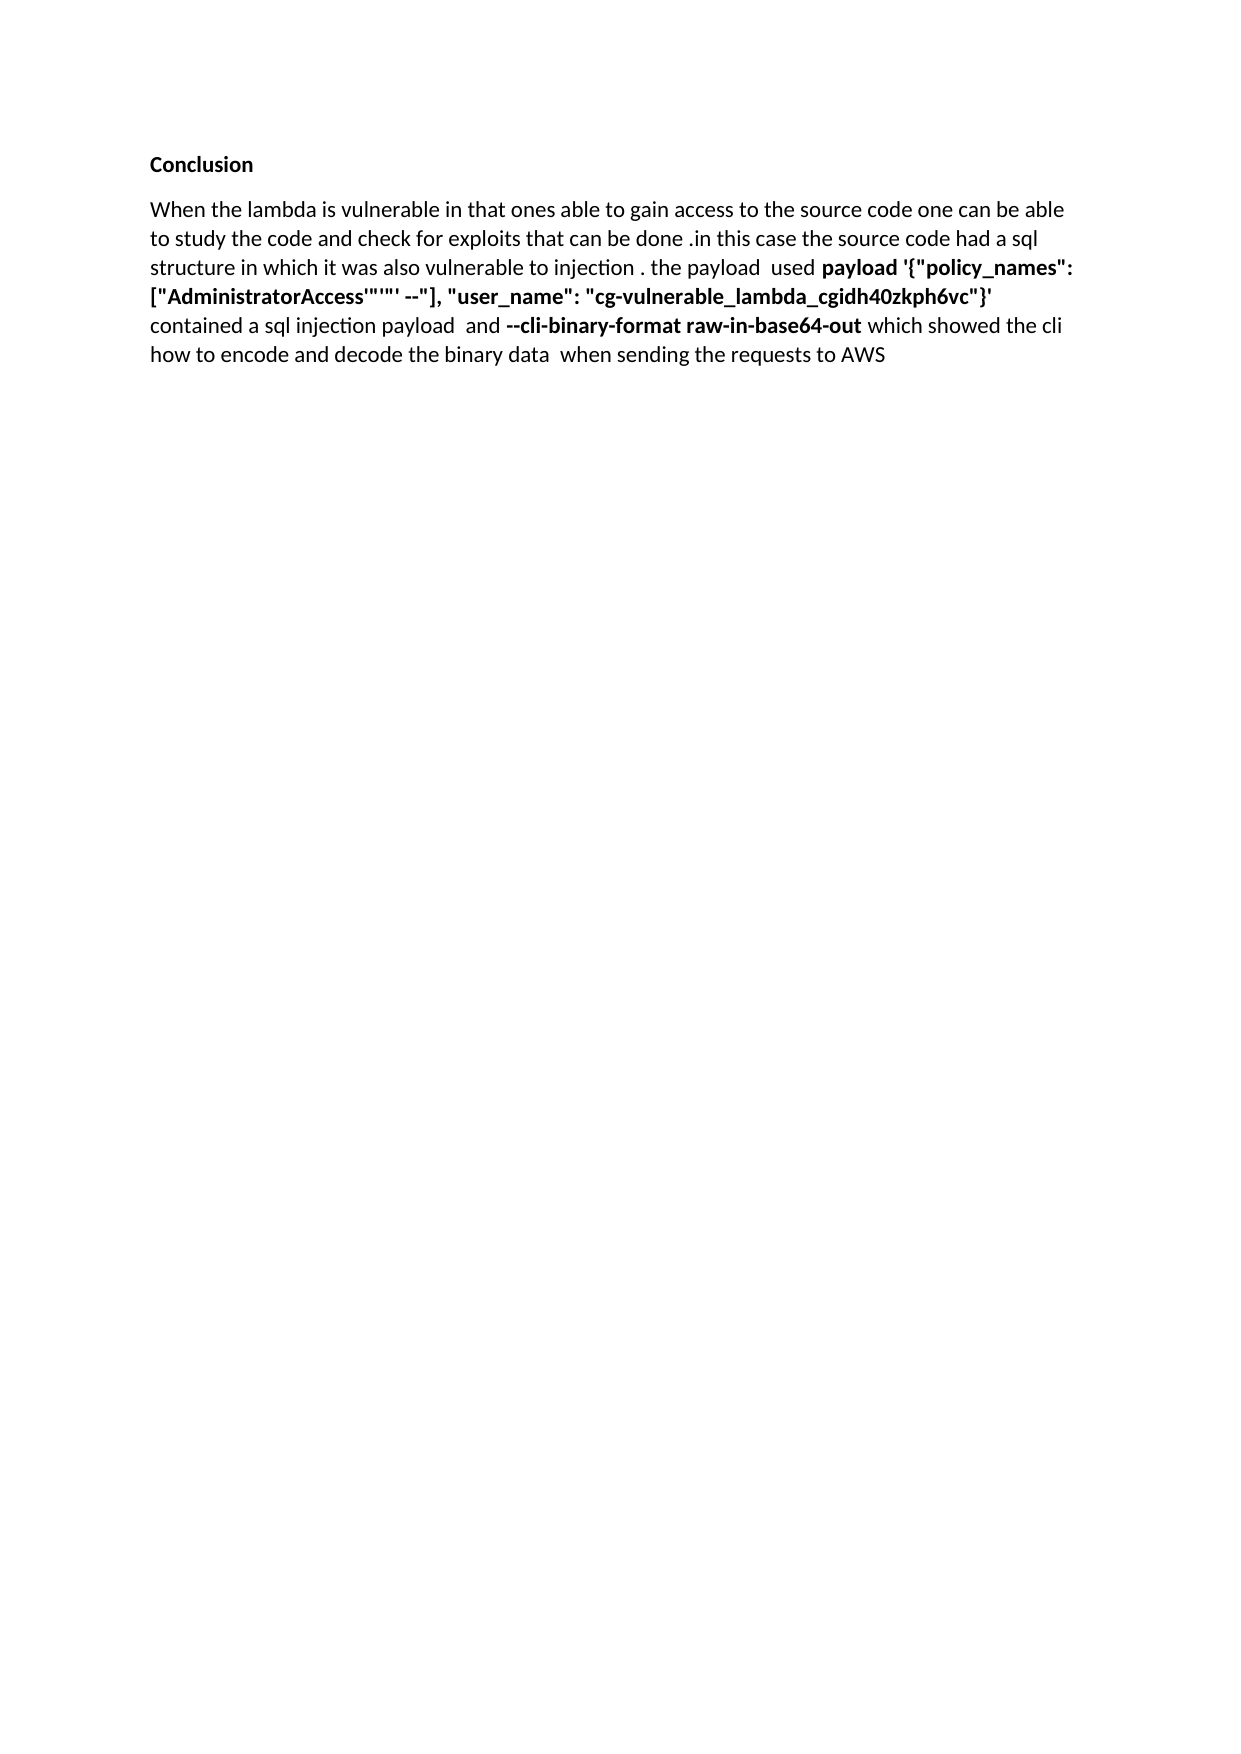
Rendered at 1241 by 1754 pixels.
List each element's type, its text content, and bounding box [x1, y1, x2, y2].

text Conclusion [150, 150, 1090, 178]
text When the lambda is vulnerable in that ones able to gain access to the source code one can be able to study the code and check for exploits that can be done .in this case the source code had a sql structure in which it was also vulnerable to injection . the payload used payload '{"policy_names": ["AdministratorAccess'"'"' --"], "user_name": "cg-vulnerable_lambda_cgidh40zkph6vc"}' contained a sql injection payload and --cli-binary-format raw-in-base64-out which showed the cli how to encode and decode the binary data when sending the requests to AWS [150, 196, 1090, 368]
